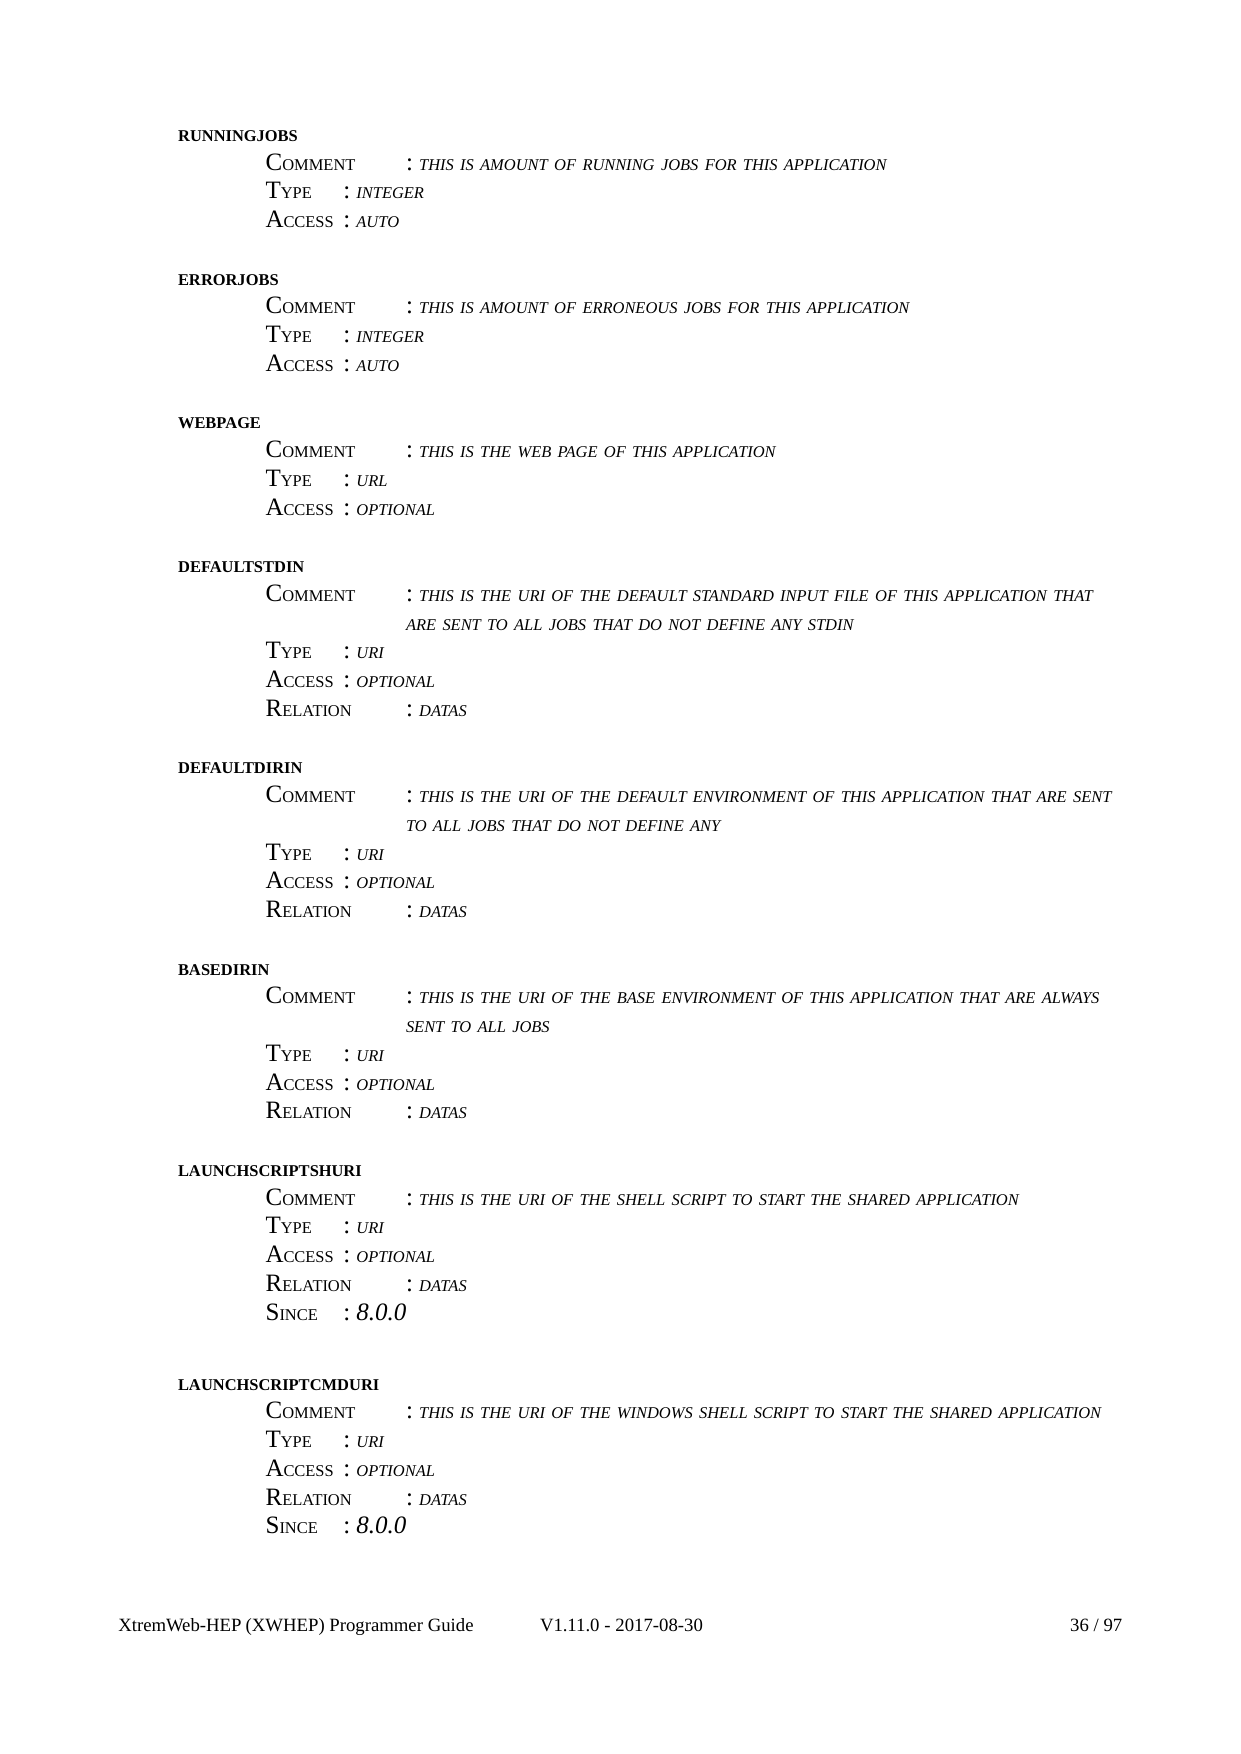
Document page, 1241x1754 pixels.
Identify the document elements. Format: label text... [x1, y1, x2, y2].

text Access : optional [265, 866, 1122, 894]
text Type : uri [265, 1424, 1122, 1453]
text Since : 8.0.0 [265, 1297, 1122, 1326]
text Comment : this is the uri of the windows shell script to start the shared application [265, 1396, 1122, 1424]
text Comment : this is amount of running jobs for this application [265, 147, 1122, 176]
text Comment : this is amount of erroneous jobs for this application [265, 291, 1122, 319]
text Type : url [265, 463, 1122, 492]
text runningjobs [178, 118, 1122, 147]
text Access : optional [265, 664, 1122, 693]
text Type : uri [265, 837, 1122, 866]
text Type : uri [265, 1038, 1122, 1067]
text Relation : datas [265, 894, 1122, 923]
text webpage [178, 406, 1122, 434]
text Comment : this is the web page of this application [265, 434, 1122, 463]
text Relation : datas [265, 693, 1122, 722]
text Type : uri [265, 636, 1122, 664]
text Access : auto [265, 204, 1122, 233]
text Relation : datas [265, 1096, 1122, 1124]
text Type : uri [265, 1211, 1122, 1239]
text Comment : this is the uri of the shell script to start the shared application [265, 1182, 1122, 1211]
text Access : optional [265, 1453, 1122, 1482]
text defaultstdin [178, 549, 1122, 578]
text basedirin [178, 952, 1122, 981]
text Access : optional [265, 1067, 1122, 1096]
text errorjobs [178, 262, 1122, 291]
text defaultdirin [178, 751, 1122, 779]
text Comment : this is the uri of the default standard input file of this application that are sent to all jobs that do not define any stdin [265, 578, 1122, 636]
text Access : optional [265, 492, 1122, 521]
text launchscriptcmduri [178, 1367, 1122, 1396]
text Comment : this is the uri of the default environment of this application that are sent to all jobs that do not define any [265, 779, 1122, 837]
text Access : auto [265, 348, 1122, 377]
text Type : integer [265, 319, 1122, 348]
text Relation : datas [265, 1482, 1122, 1511]
text Type : integer [265, 176, 1122, 204]
text Comment : this is the uri of the base environment of this application that are always sent to all jobs [265, 981, 1122, 1038]
text Relation : datas [265, 1268, 1122, 1297]
text Access : optional [265, 1239, 1122, 1268]
text Since : 8.0.0 [265, 1511, 1122, 1539]
text launchscriptshuri [178, 1153, 1122, 1182]
